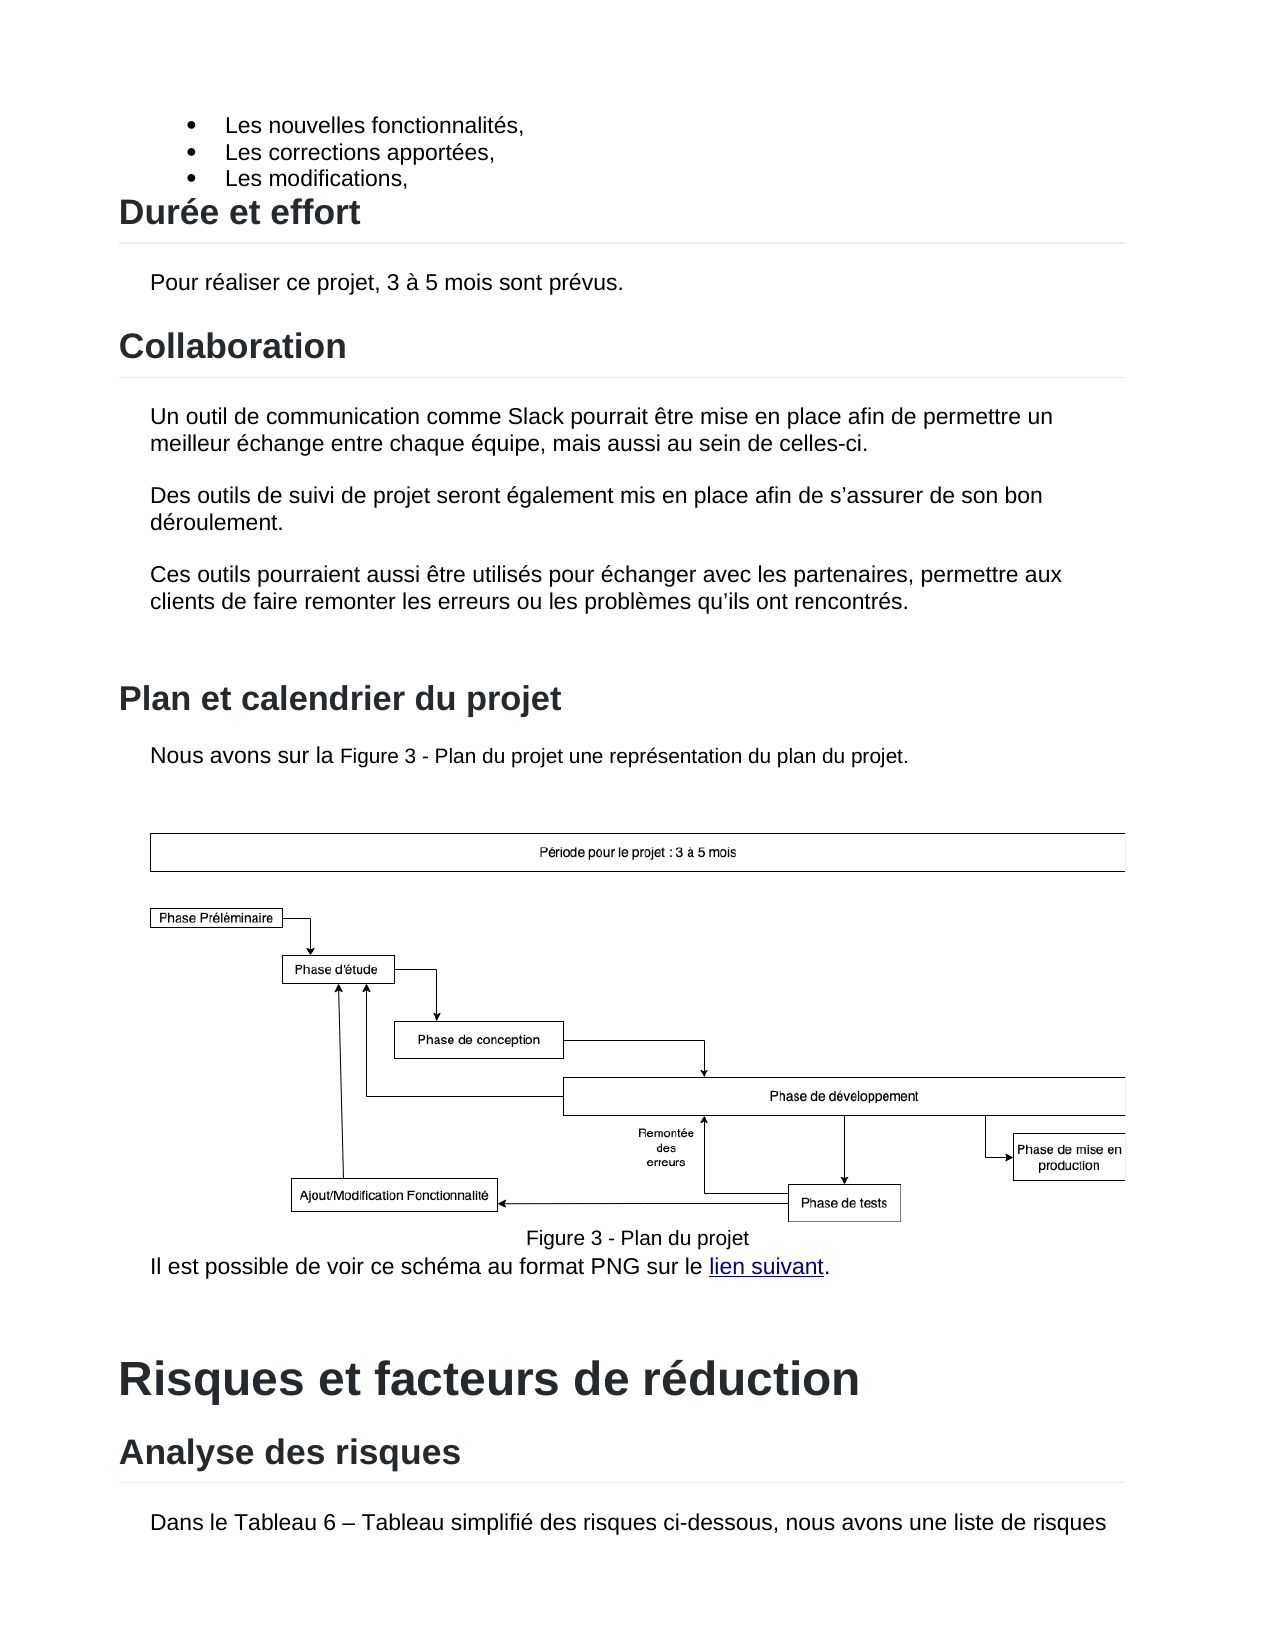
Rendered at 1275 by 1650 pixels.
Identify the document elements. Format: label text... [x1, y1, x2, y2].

subtitle Collaboration [119, 326, 1125, 377]
subtitle Durée et effort [119, 191, 1125, 242]
subtitle Analyse des risques [119, 1431, 1125, 1482]
text Pour réaliser ce projet, 3 à 5 mois sont prévus. [150, 269, 1125, 295]
list Les modifications, [187, 165, 1125, 191]
text Un outil de communication comme Slack pourrait être mise en place afin de permettre un meilleur échange entre chaque équipe, mais aussi au sein de celles-ci. [150, 403, 1125, 456]
subtitle Plan et calendrier du projet [119, 678, 1125, 717]
text Figure 3 - Plan du projet [150, 919, 1125, 1249]
text Il est possible de voir ce schéma au format PNG sur le lien suivant. [150, 1253, 1125, 1279]
subtitle Risques et facteurs de réduction [119, 1351, 1125, 1406]
text Ces outils pourraient aussi être utilisés pour échanger avec les partenaires, permettre aux clients de faire remonter les erreurs ou les problèmes qu’ils ont rencontrés. [150, 561, 1125, 614]
text Nous avons sur la Figure 3 - Plan du projet une représentation du plan du projet. [150, 742, 1125, 769]
text Des outils de suivi de projet seront également mis en place afin de s’assurer de son bon déroulement. [150, 482, 1125, 535]
list Les corrections apportées, [187, 138, 1125, 165]
text [150, 872, 1125, 1077]
list Les nouvelles fonctionnalités, [187, 112, 1125, 138]
text Dans le Tableau 6 – Tableau simplifié des risques ci-dessous, nous avons une liste de risques [150, 1508, 1125, 1535]
